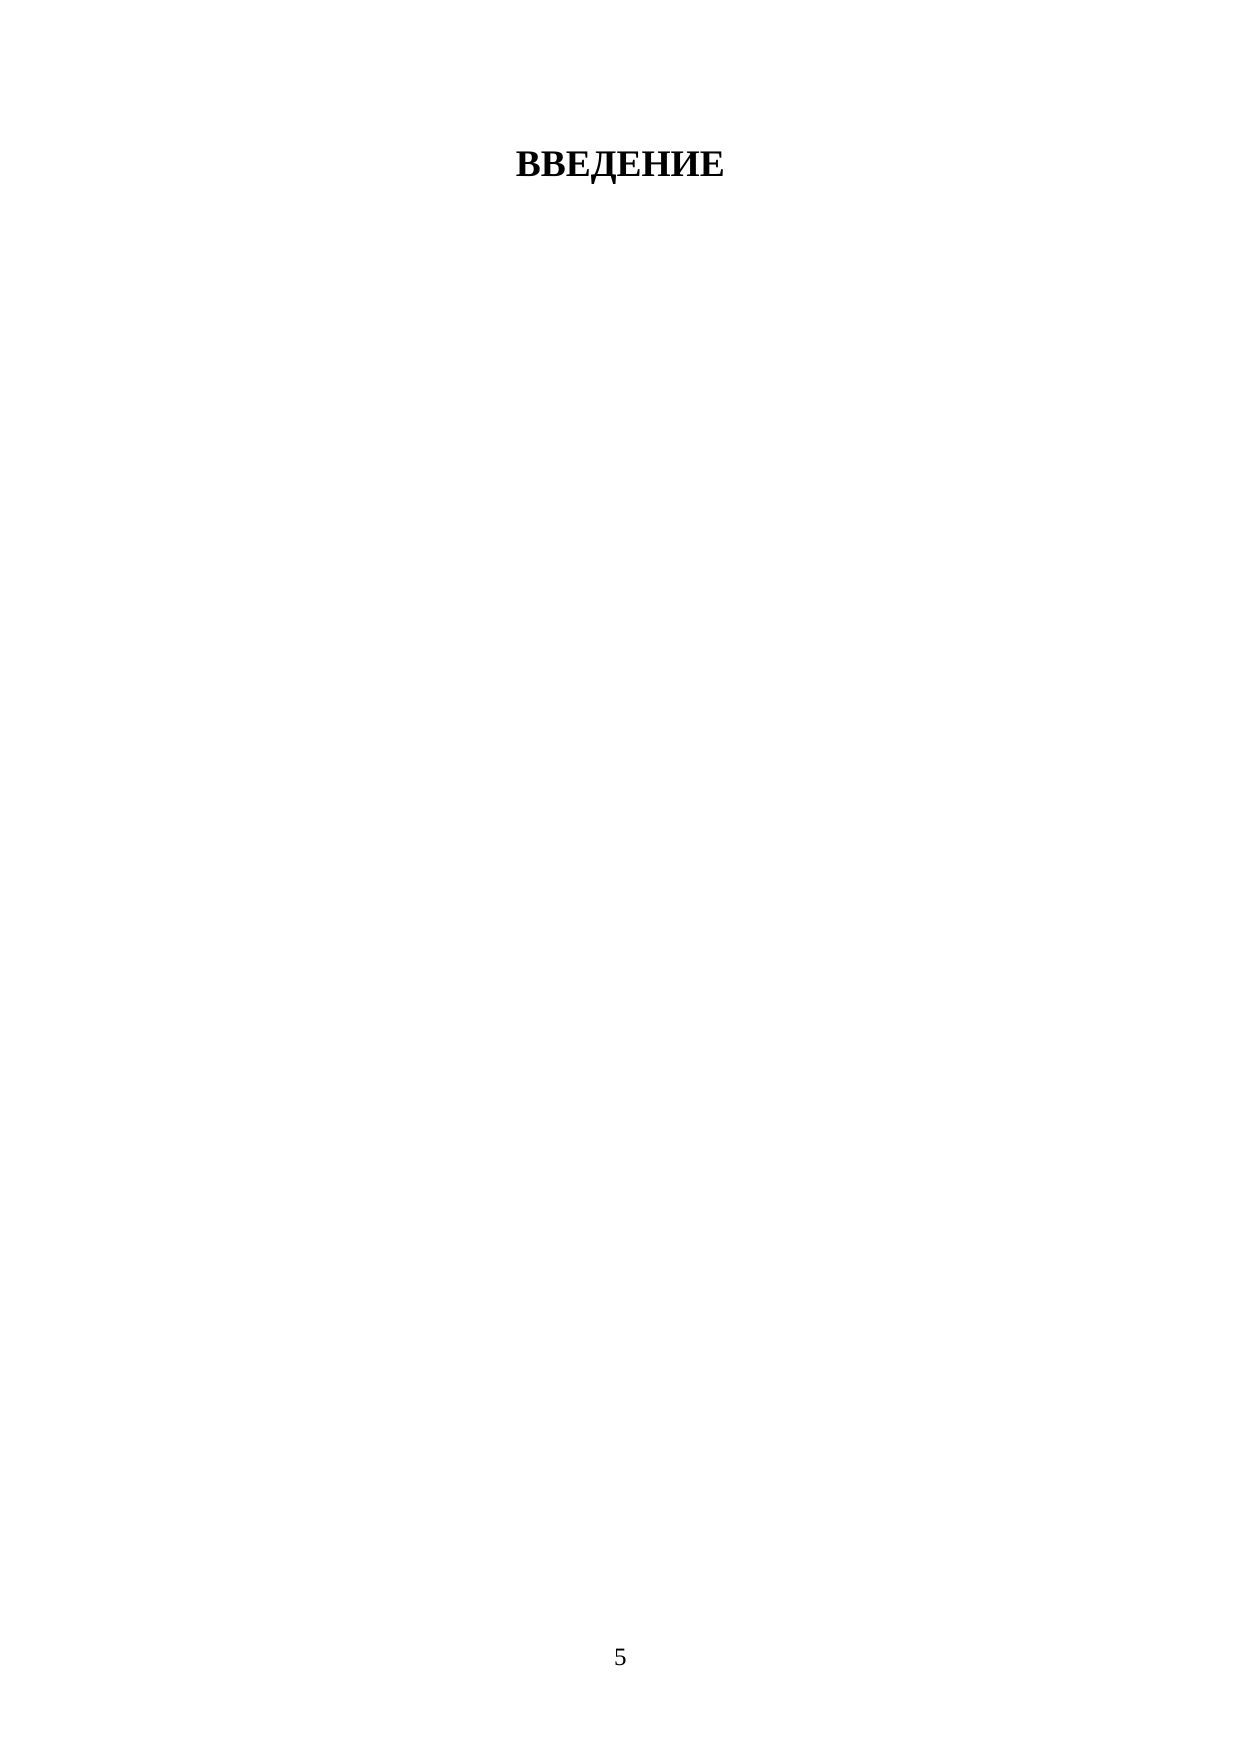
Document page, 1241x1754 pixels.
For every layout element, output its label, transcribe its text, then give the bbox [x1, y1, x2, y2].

subtitle ВВЕДЕНИЕ [118, 142, 1122, 185]
